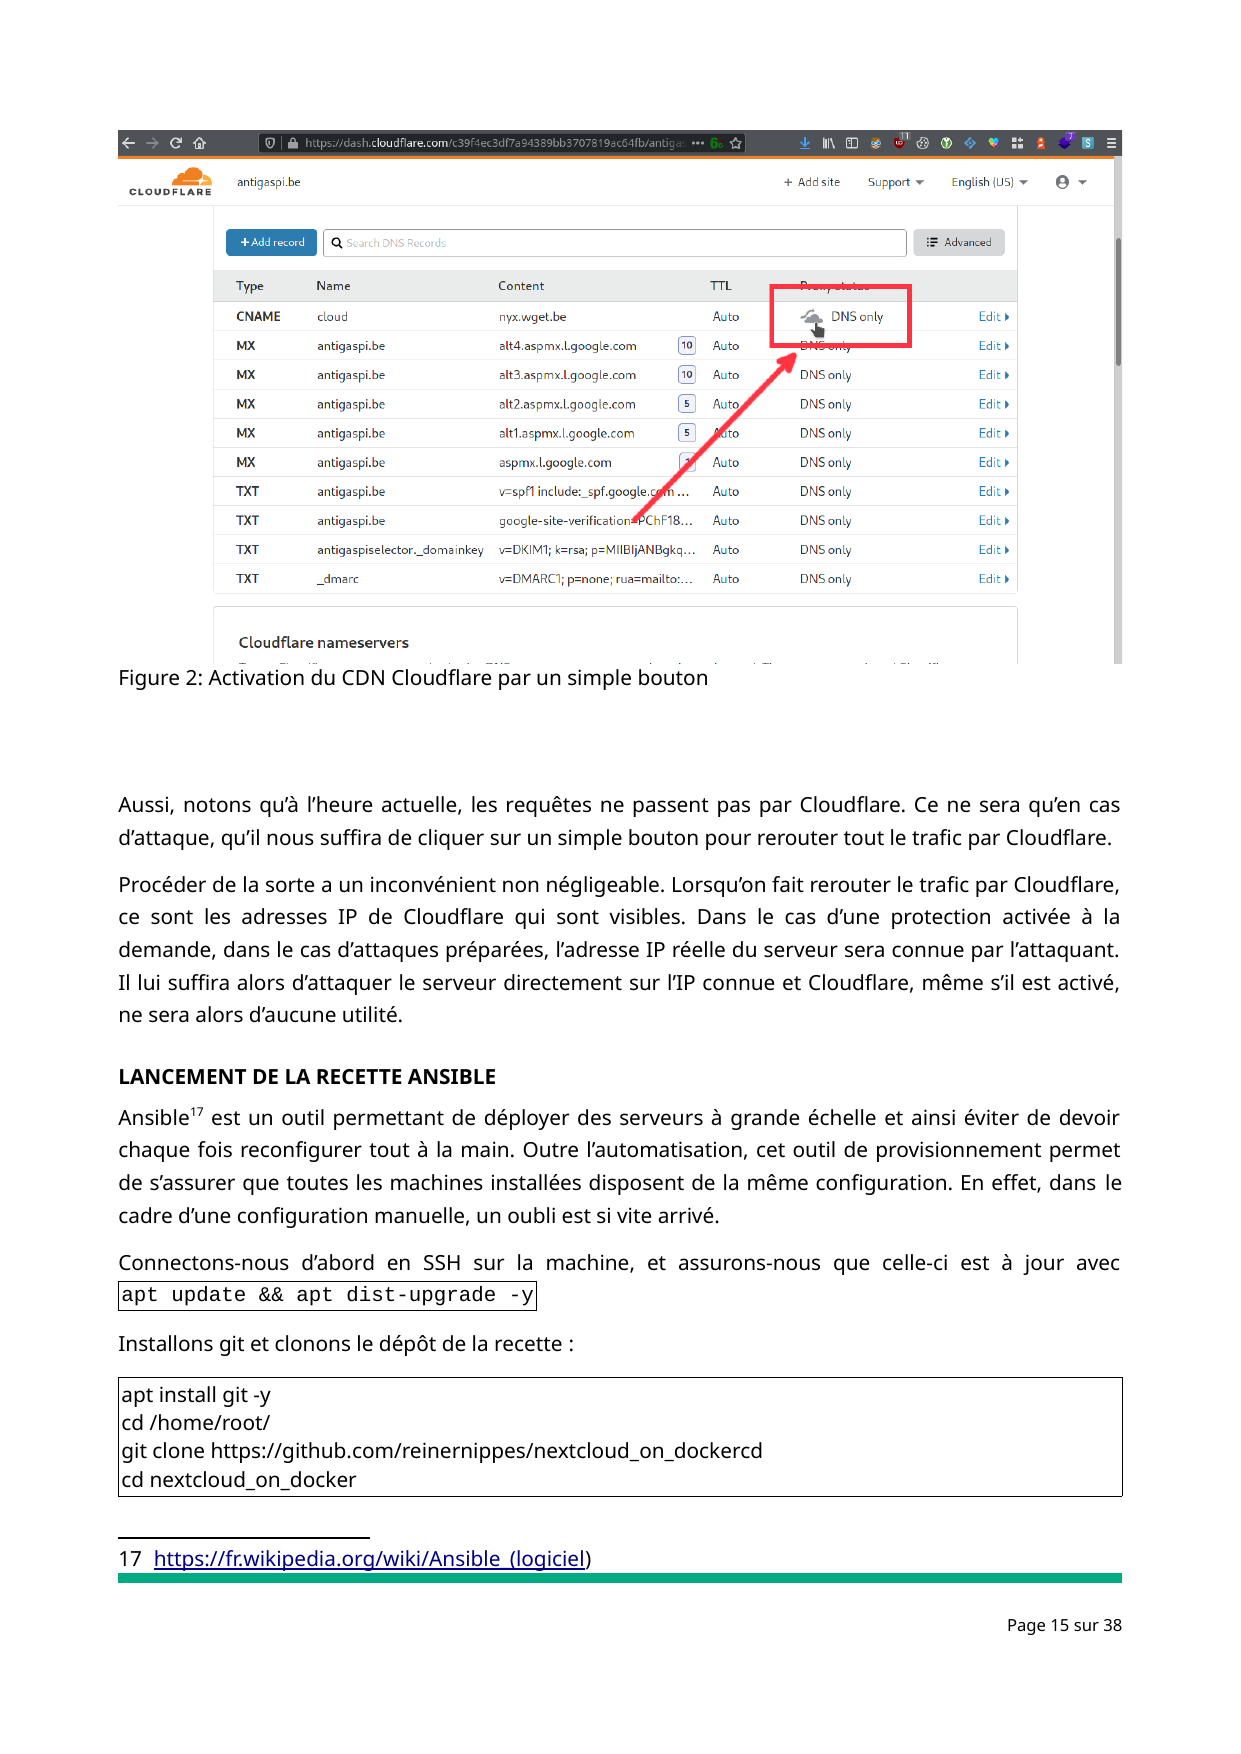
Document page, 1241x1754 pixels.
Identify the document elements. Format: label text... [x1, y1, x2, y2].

text https://fr.wikipedia.org/wiki/Ansible_(logiciel) [118, 1544, 1122, 1573]
text apt install git -y [119, 1378, 1122, 1405]
text Procéder de la sorte a un inconvénient non négligeable. Lorsqu’on fait rerouter le trafic par Cloudflare, ce sont les adresses IP de Cloudflare qui sont visibles. Dans le cas d’une protection activée à la demande, dans le cas d’attaques préparées, l’adresse IP réelle du serveur sera connue par l’attaquant. Il lui suffira alors d’attaquer le serveur directement sur l’IP connue et Cloudflare, même s’il est activé, ne sera alors d’aucune utilité. [118, 870, 1122, 1029]
picture [118, 130, 1123, 664]
subtitle Lancement de la recette ansible [118, 1062, 1122, 1091]
text Aussi, notons qu’à l’heure actuelle, les requêtes ne passent pas par Cloudflare. Ce ne sera qu’en cas d’attaque, qu’il nous suffira de cliquer sur un simple bouton pour rerouter tout le trafic par Cloudflare. [118, 790, 1122, 851]
text git clone https://github.com/reinernippes/nextcloud_on_dockercd [119, 1433, 1122, 1462]
text cd /home/root/ [119, 1405, 1122, 1433]
text Ansible est un outil permettant de déployer des serveurs à grande échelle et ainsi éviter de devoir chaque fois reconfigurer tout à la main. Outre l’automatisation, cet outil de provisionnement permet de s’assurer que toutes les machines installées disposent de la même configuration. En effet, dans le cadre d’une configuration manuelle, un oubli est si vite arrivé. [118, 1103, 1122, 1229]
text Connectons-nous d’abord en SSH sur la machine, et assurons-nous que celle-ci est à jour avec apt update && apt dist-upgrade -y [118, 1248, 1122, 1311]
text cd nextcloud_on_docker [119, 1462, 1122, 1496]
text Installons git et clonons le dépôt de la recette : [118, 1329, 1122, 1358]
text Figure 2: Activation du CDN Cloudflare par un simple bouton [118, 664, 1122, 692]
